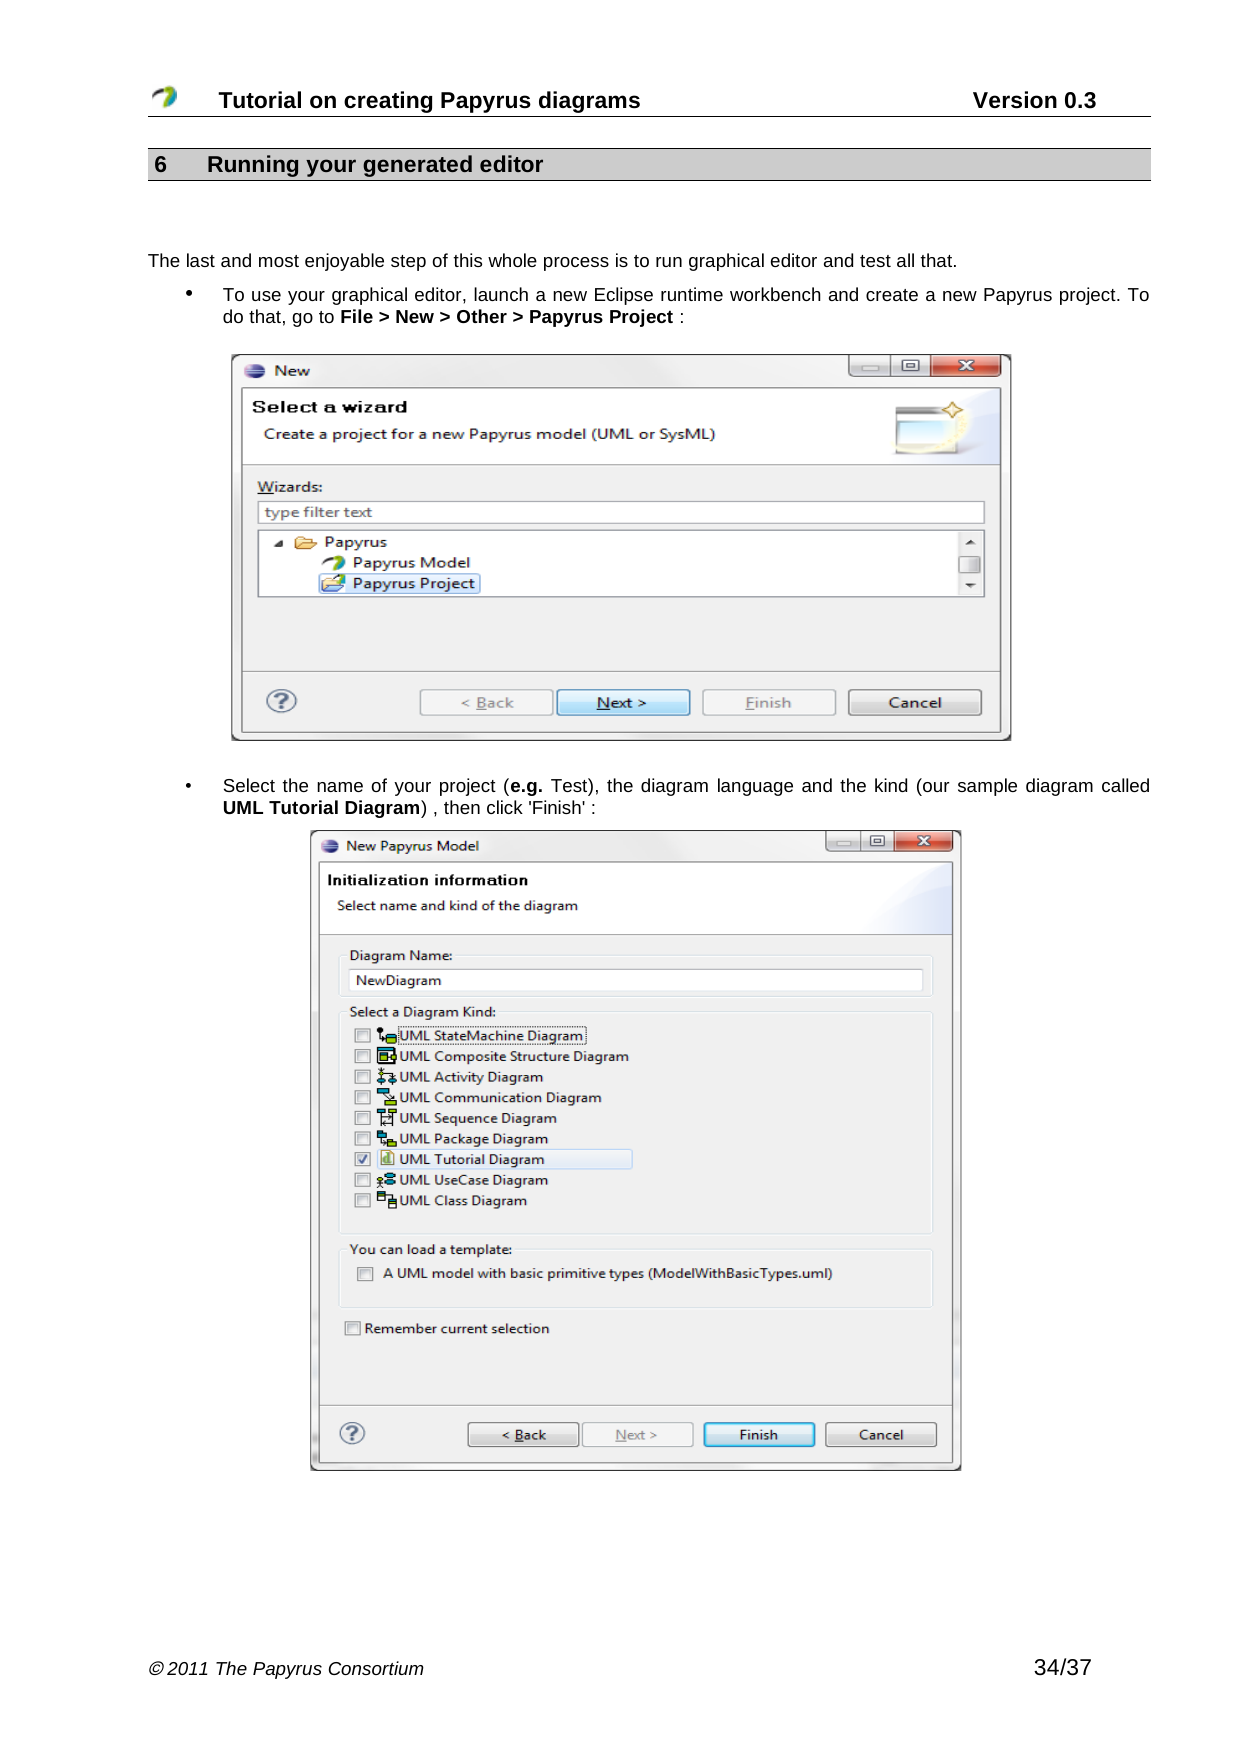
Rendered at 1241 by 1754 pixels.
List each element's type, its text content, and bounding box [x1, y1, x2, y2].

picture [152, 84, 177, 110]
list Select the name of your project (e.g. Test), the diagram language and the kind (our sample diagram called UML Tutorial Diagram) , then click 'Finish' : [185, 775, 1151, 818]
list To use your graphical editor, launch a new Eclipse runtime workbench and create a new Papyrus project. To do that, go to File > New > Other > Papyrus Project : [185, 284, 1151, 328]
picture [310, 830, 962, 1471]
picture [231, 354, 1012, 741]
subtitle Running your generated editor [148, 149, 1151, 180]
text The last and most enjoyable step of this whole process is to run graphical editor and test all that. [148, 249, 1151, 271]
